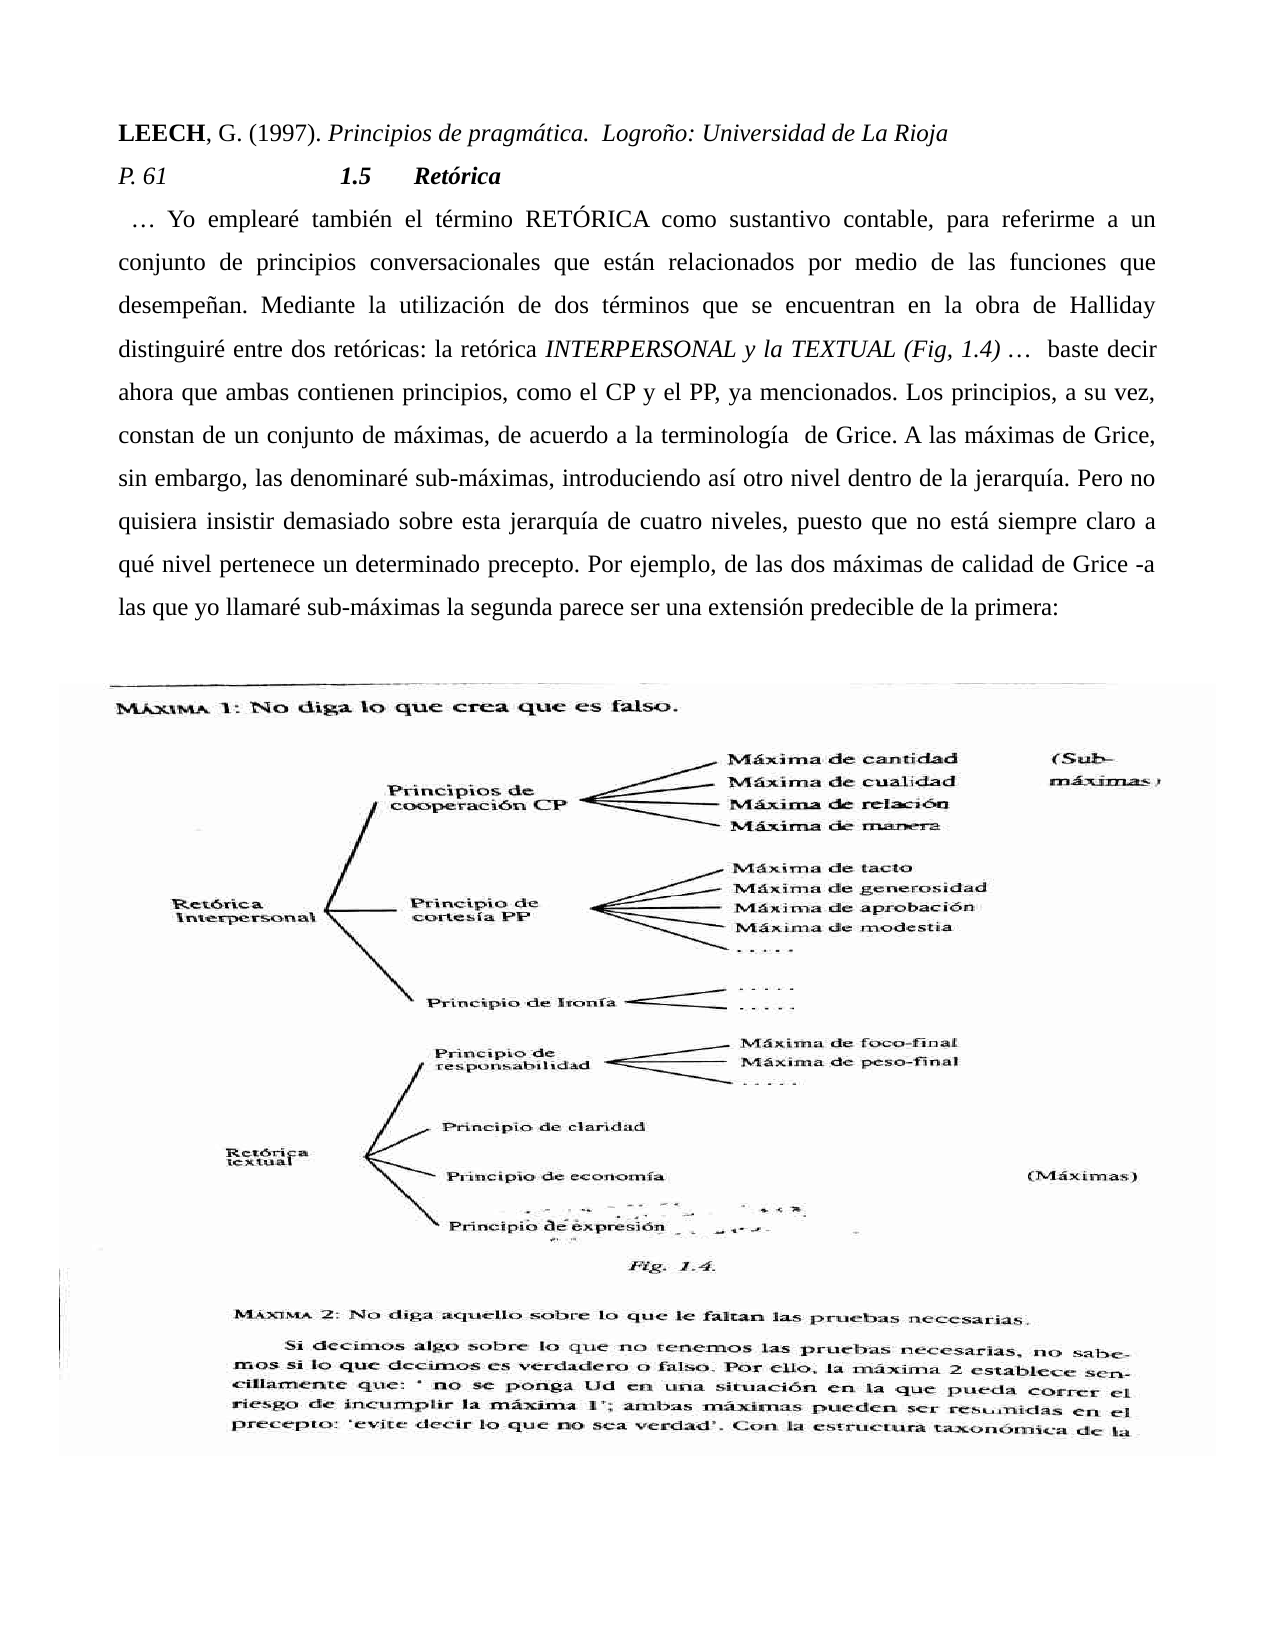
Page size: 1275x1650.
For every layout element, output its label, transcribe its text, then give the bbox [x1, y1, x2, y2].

text … Yo emplearé también el término RETÓRICA como sustantivo contable, para referirme a un conjunto de principios conversacionales que están relacionados por medio de las funciones que desempeñan. Mediante la utilización de dos términos que se encuentran en la obra de Halliday distinguiré entre dos retóricas: la retórica INTERPERSONAL y la TEXTUAL (Fig, 1.4) … baste decir ahora que ambas contienen principios, como el CP y el PP, ya mencionados. Los principios, a su vez, constan de un conjunto de máximas, de acuerdo a la terminología de Grice. A las máximas de Grice, sin embargo, las denominaré sub-máximas, introduciendo así otro nivel dentro de la jerarquía. Pero no quisiera insistir demasiado sobre esta jerarquía de cuatro niveles, puesto que no está siempre claro a qué nivel pertenece un determinado precepto. Por ejemplo, de las dos máximas de calidad de Grice -a las que yo llamaré sub-máximas la segunda parece ser una extensión predecible de la primera: [118, 204, 1157, 621]
picture [59, 635, 1216, 1502]
text LEECH, G. (1997). Principios de pragmática. Logroño: Universidad de La Rioja [118, 118, 1157, 147]
text P. 61 1.5 Retórica [118, 161, 1157, 190]
